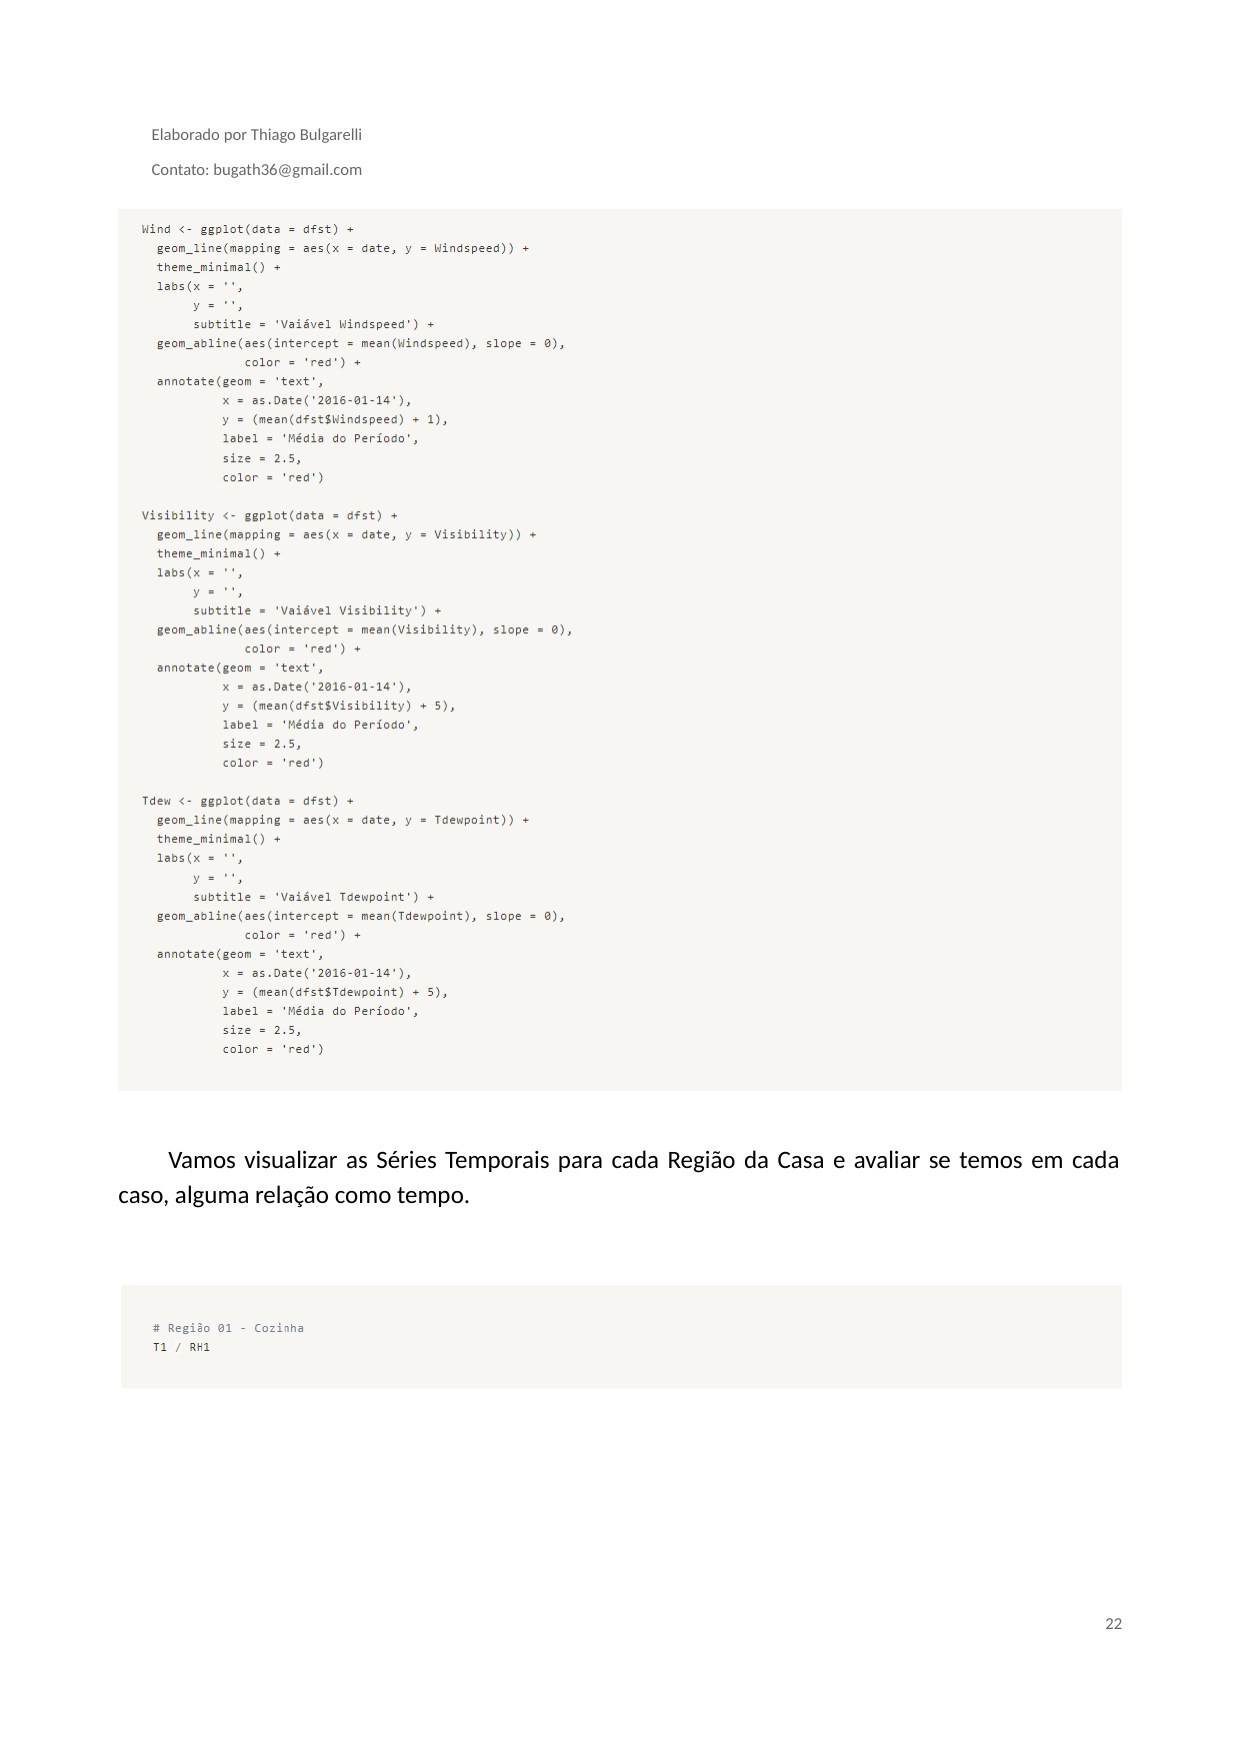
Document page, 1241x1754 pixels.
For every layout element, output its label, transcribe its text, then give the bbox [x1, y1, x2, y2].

picture [118, 209, 1123, 1091]
text Vamos visualizar as Séries Temporais para cada Região da Casa e avaliar se temos em cada caso, alguma relação como tempo. [118, 1144, 1122, 1210]
picture [118, 1285, 1123, 1389]
